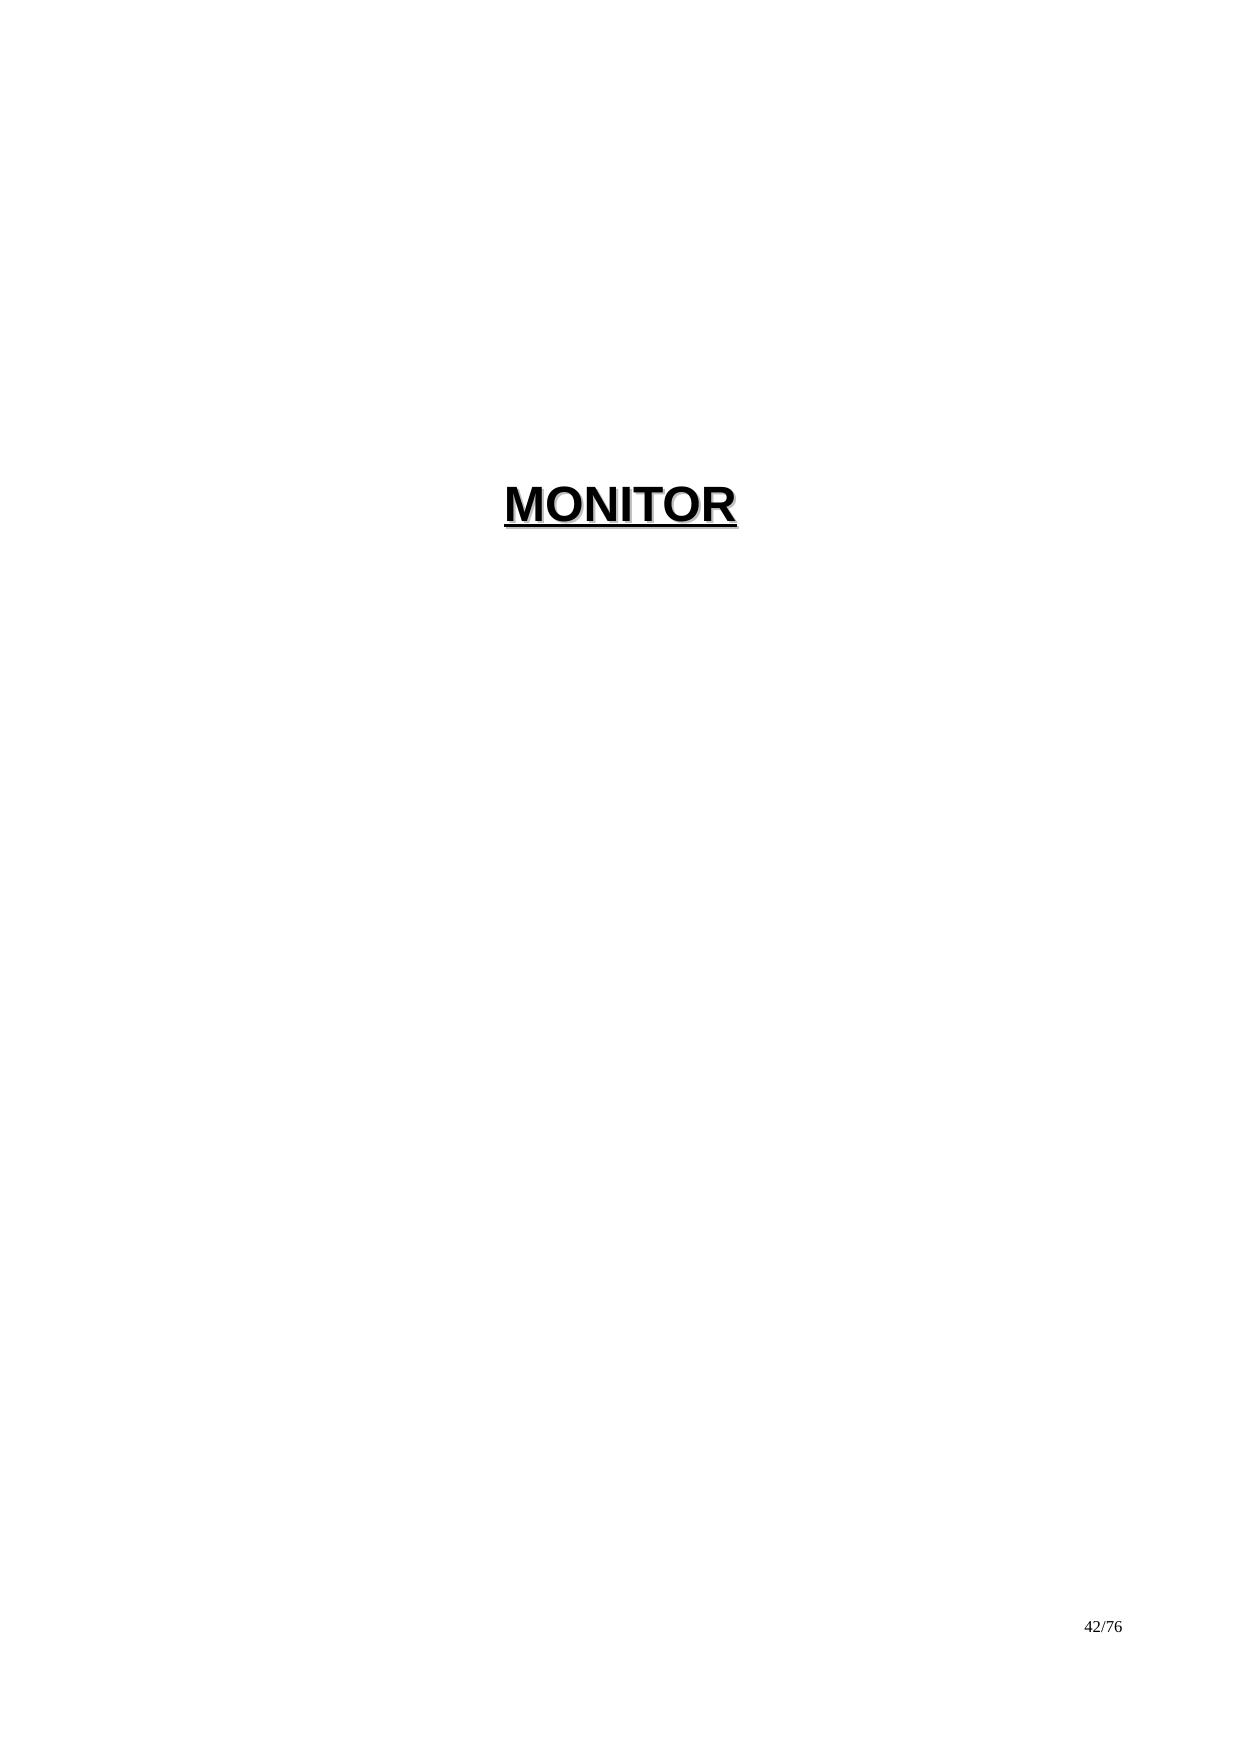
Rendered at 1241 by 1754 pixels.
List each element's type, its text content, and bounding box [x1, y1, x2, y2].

subtitle MONITOR [118, 475, 1122, 532]
